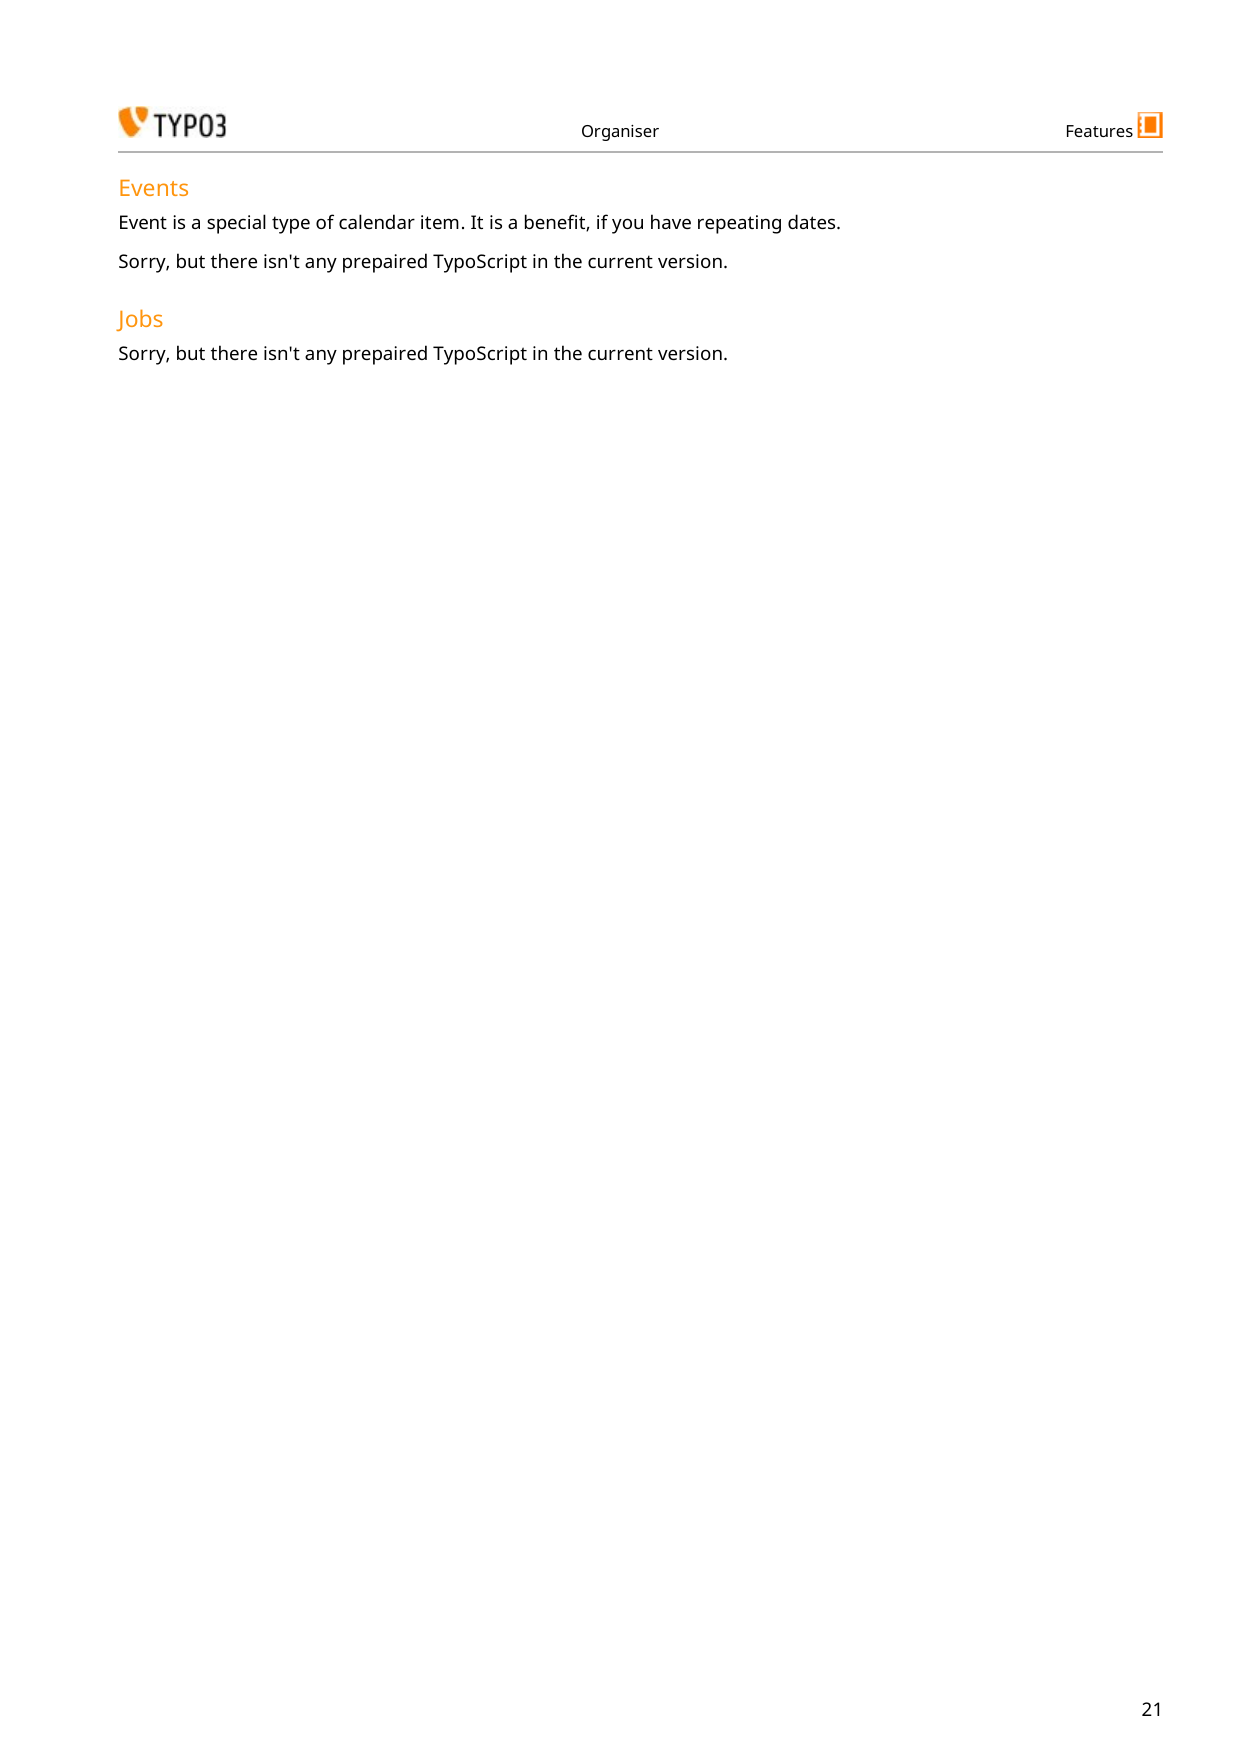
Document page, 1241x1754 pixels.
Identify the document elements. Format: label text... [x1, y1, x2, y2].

text Event is a special type of calendar item. It is a benefit, if you have repeating dates. [118, 209, 1163, 235]
subtitle Jobs [118, 303, 1163, 334]
text Sorry, but there isn't any prepaired TypoScript in the current version. [118, 248, 1163, 274]
subtitle Events [118, 172, 1163, 203]
picture [118, 106, 227, 138]
picture [1137, 112, 1163, 138]
text Sorry, but there isn't any prepaired TypoScript in the current version. [118, 340, 1163, 366]
